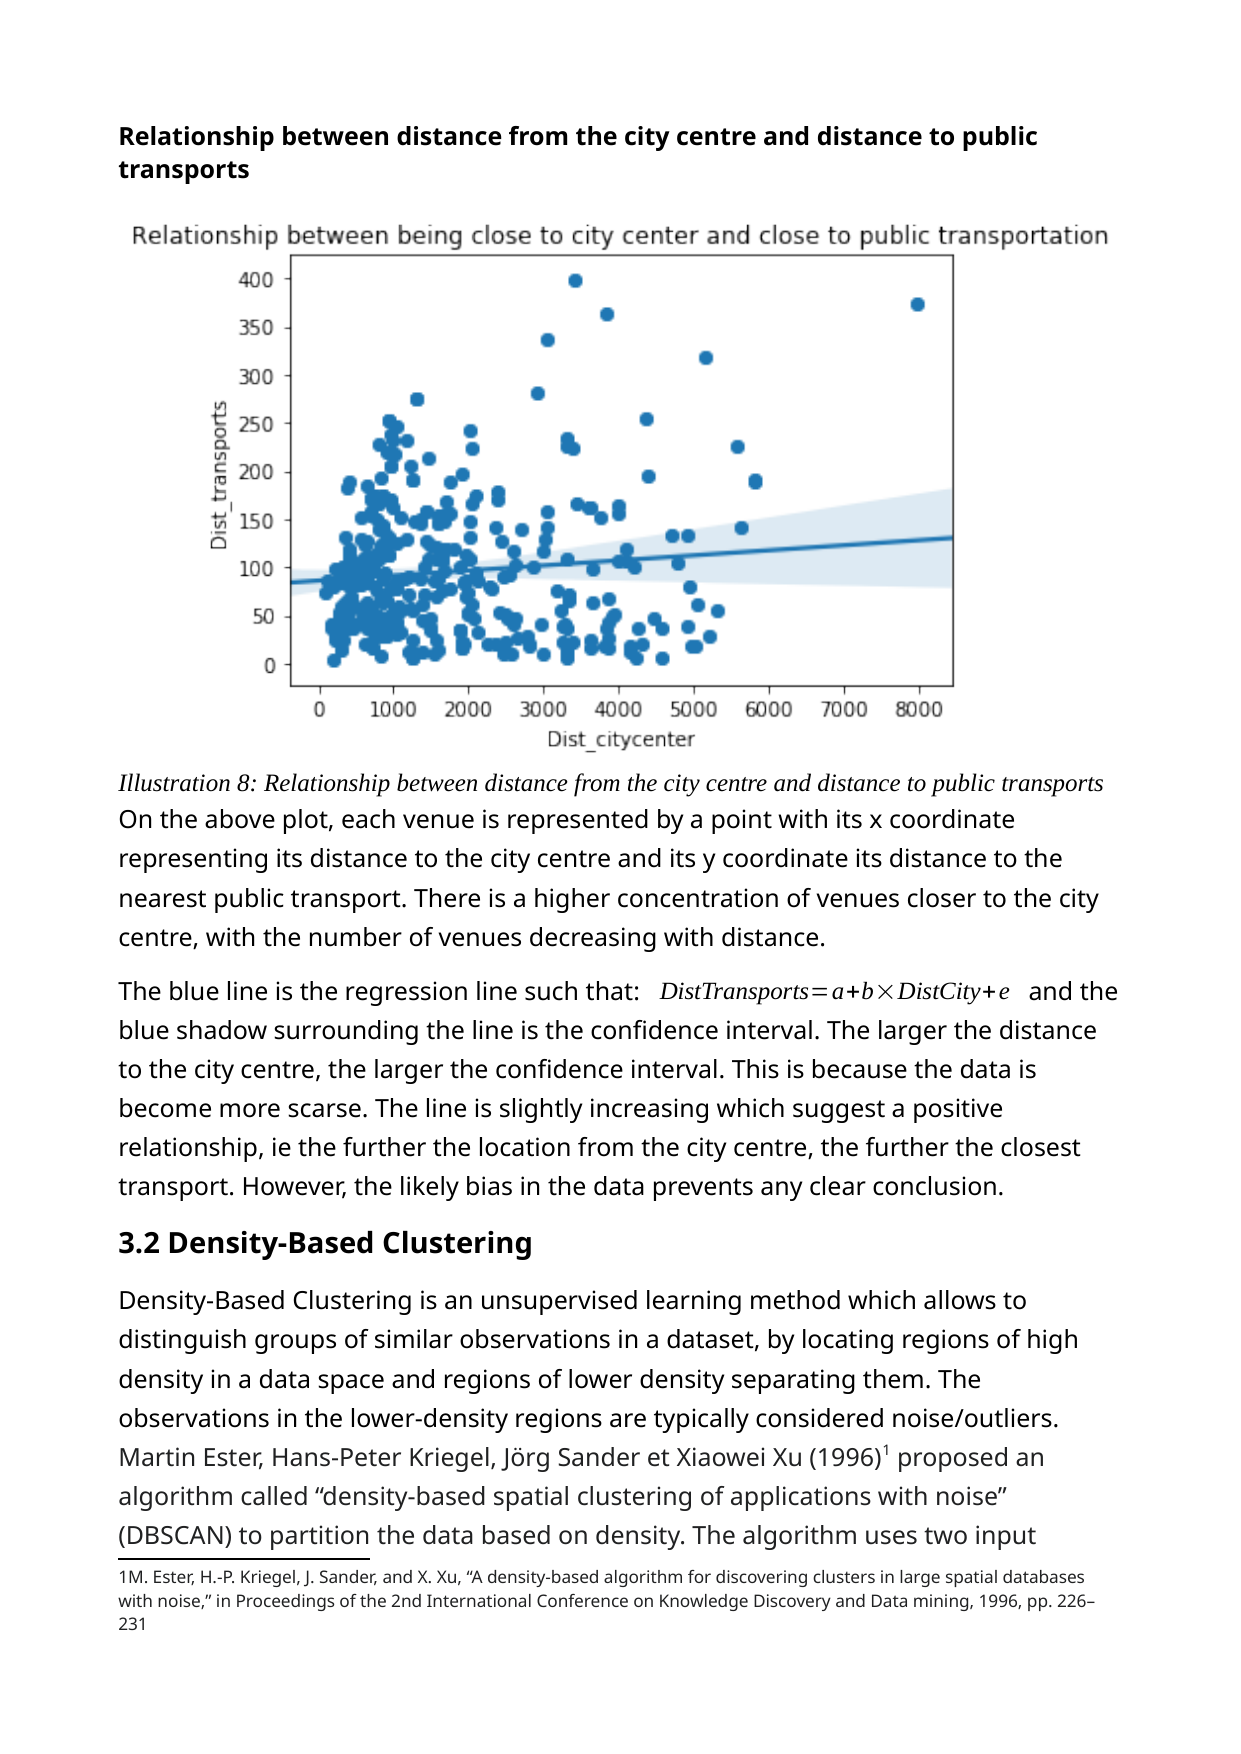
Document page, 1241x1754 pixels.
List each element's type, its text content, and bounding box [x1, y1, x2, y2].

text [118, 199, 1122, 211]
picture [118, 211, 1123, 763]
text The blue line is the regression line such that:and the blue shadow surrounding the line is the confidence interval. The larger the distance to the city centre, the larger the confidence interval. This is because the data is become more scarse. The line is slightly increasing which suggest a positive relationship, ie the further the location from the city centre, the further the closest transport. However, the likely bias in the data prevents any clear conclusion. [118, 973, 1122, 1203]
text 3.2 Density-Based Clustering [118, 1223, 1122, 1262]
text Density-Based Clustering is an unsupervised learning method which allows to distinguish groups of similar observations in a dataset, by locating regions of high density in a data space and regions of lower density separating them. The observations in the lower-density regions are typically considered noise/outliers. Martin Ester, Hans-Peter Kriegel, Jörg Sander et Xiaowei Xu (1996) proposed an algorithm called “density-based spatial clustering of applications with noise” (DBSCAN) to partition the data based on density. The algorithm uses two input [118, 1283, 1122, 1552]
text On the above plot, each venue is represented by a point with its x coordinate representing its distance to the city centre and its y coordinate its distance to the nearest public transport. There is a higher concentration of venues closer to the city centre, with the number of venues decreasing with distance. [118, 797, 1122, 953]
text Illustration 8: Relationship between distance from the city centre and distance to public transports [118, 763, 1122, 797]
text M. Ester, H.-P. Kriegel, J. Sander, and X. Xu, “A density-based algorithm for discovering clusters in large spatial databases with noise,” in Proceedings of the 2nd International Conference on Knowledge Discovery and Data mining, 1996, pp. 226–231 [118, 1566, 1122, 1636]
subtitle Relationship between distance from the city centre and distance to public transports [118, 118, 1122, 186]
